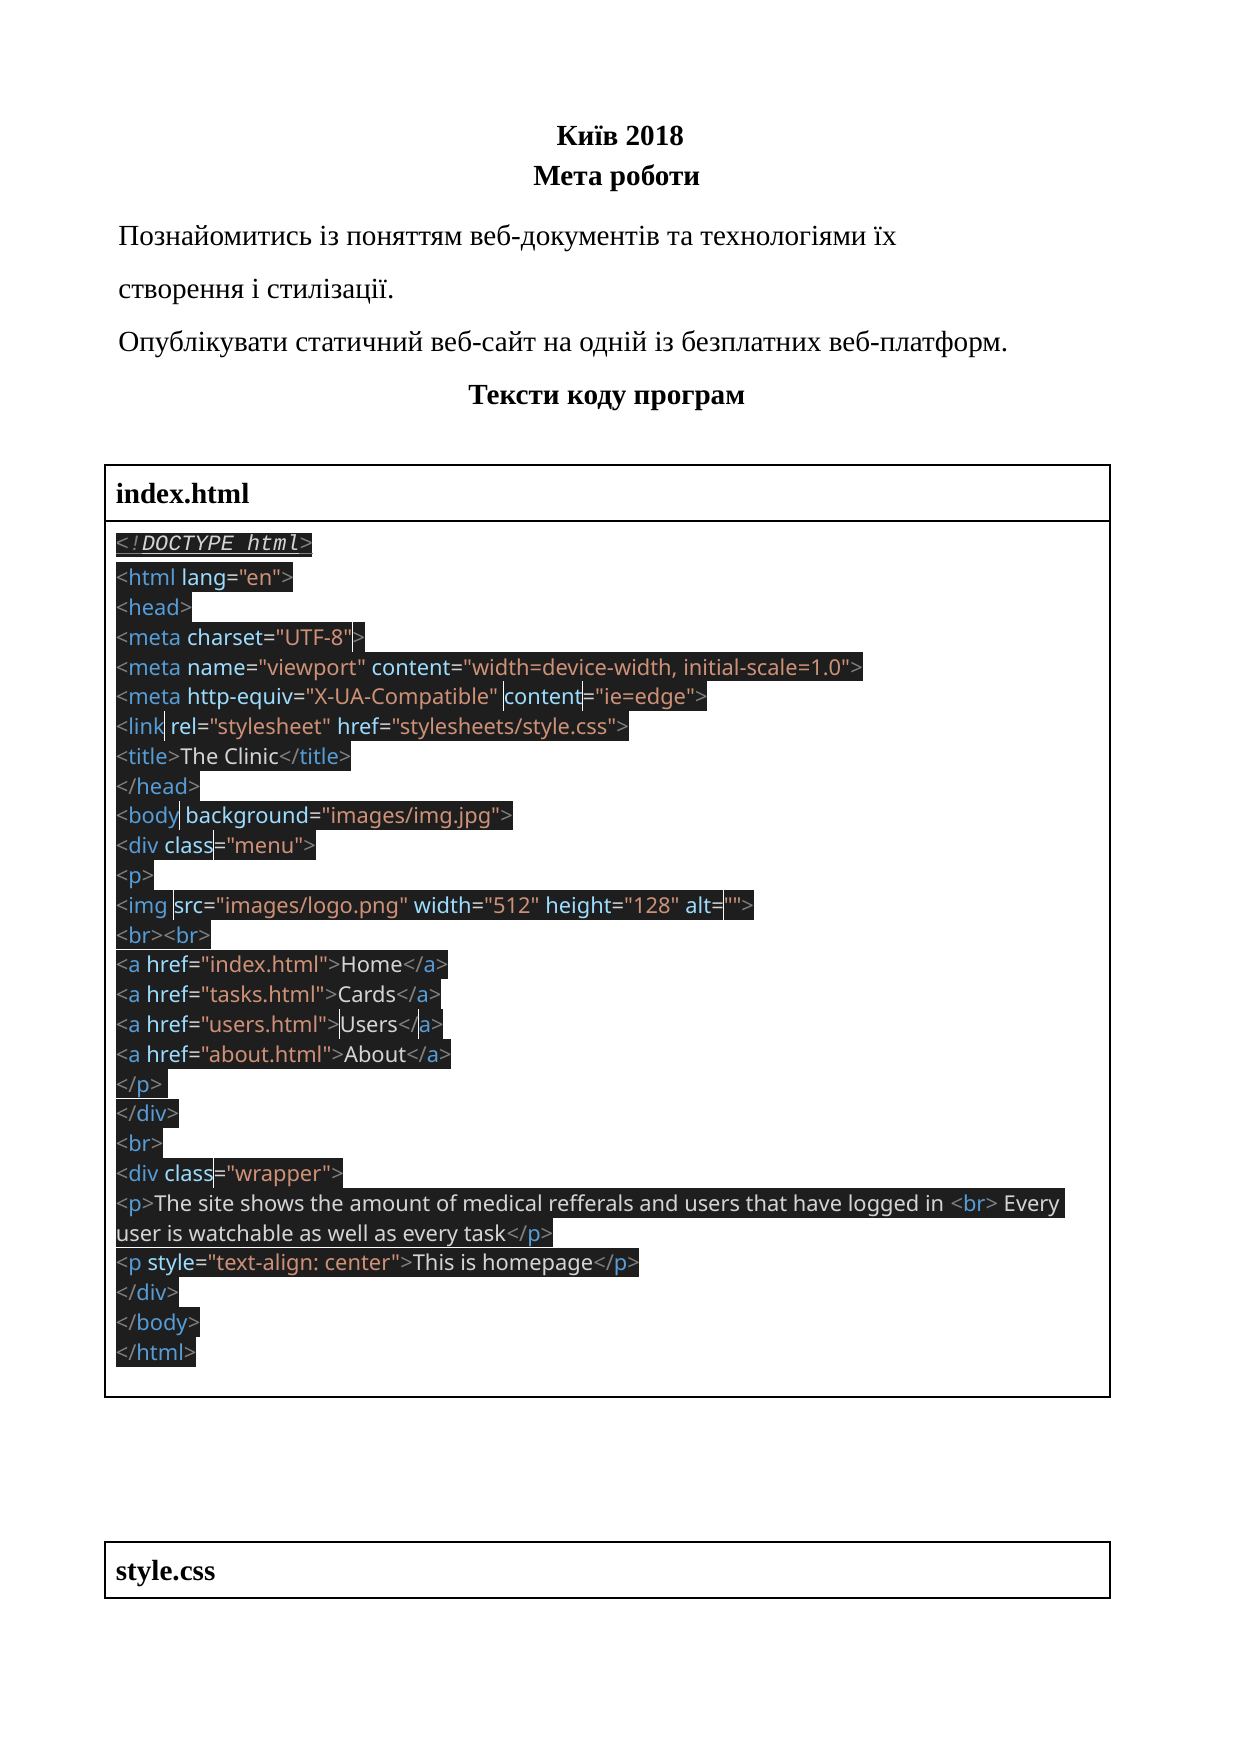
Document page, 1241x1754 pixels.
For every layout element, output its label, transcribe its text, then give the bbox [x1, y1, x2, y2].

table_cell <!DOCTYPE html> <html lang="en"> <head> <meta charset="UTF-8"> <meta name="viewport" content="width=device-width, initial-scale=1.0"> <meta http-equiv="X-UA-Compatible" content="ie=edge"> <link rel="stylesheet" href="stylesheets/style.css"> <title>The Clinic</title> </head> <body background="images/img.jpg"> <div class="menu"> <p> <img src="images/logo.png" width="512" height="128" alt=""> <br><br> <a href="index.html">Home</a> <a href="tasks.html">Cards</a> <a href="users.html">Users</a> <a href="about.html">About</a> </p> </div> <br> <div class="wrapper"> <p>The site shows the amount of medical refferals and users that have logged in <br> Every user is watchable as well as every task</p> <p style="text-align: center">This is homepage</p> </div> </body> </html> [106, 522, 1109, 1396]
table_header index.html [106, 466, 1109, 520]
text Київ 2018 [118, 118, 1122, 152]
text Познайомитись із поняттям веб-документів та технологіями їх [118, 218, 1122, 252]
text Опублікувати статичний веб-сайт на одній із безплатних веб-платформ. [118, 324, 1122, 358]
text Мета роботи [118, 158, 1122, 192]
text створення і стилізації. [118, 271, 1122, 305]
table_header style.css [106, 1543, 1109, 1597]
text Тексти коду програм [118, 377, 1122, 411]
